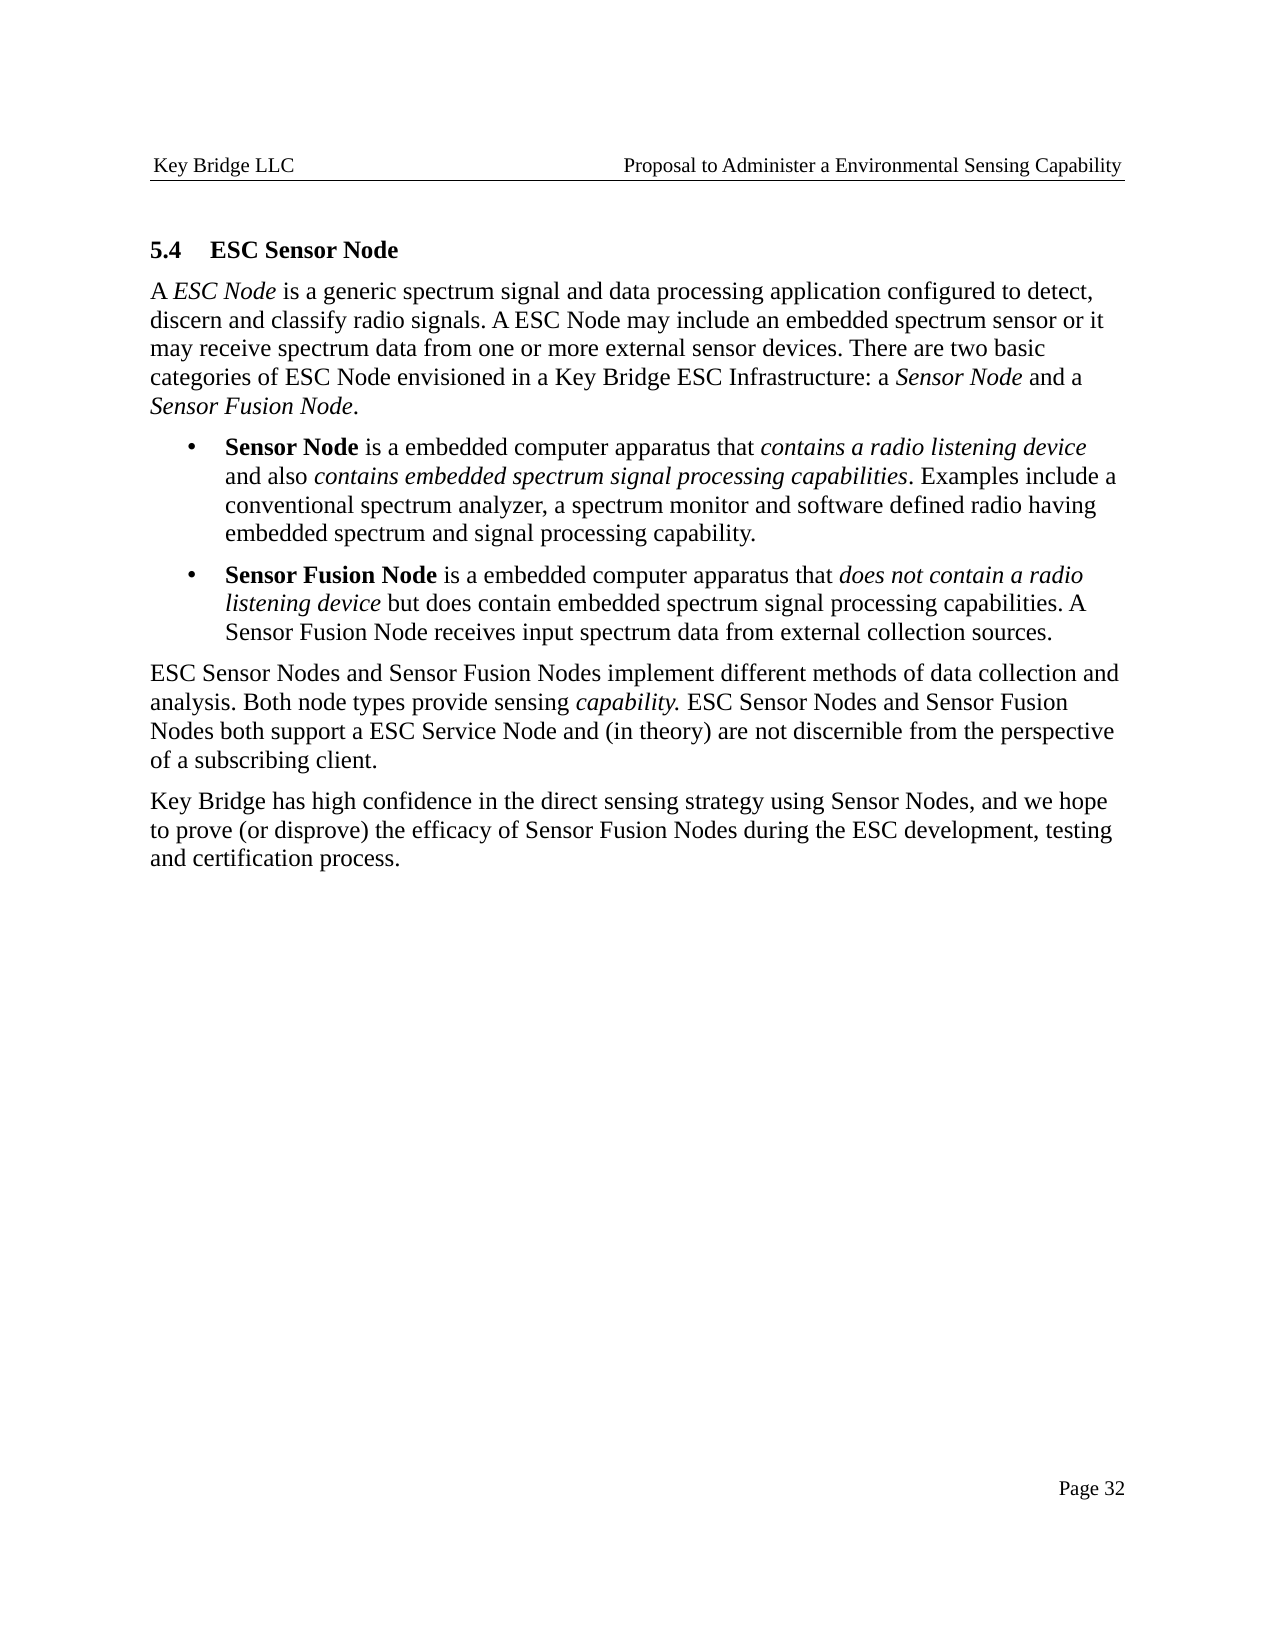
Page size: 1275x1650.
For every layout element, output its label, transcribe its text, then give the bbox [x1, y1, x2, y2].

subtitle ESC Sensor Node [150, 235, 1125, 263]
text ESC Sensor Nodes and Sensor Fusion Nodes implement different methods of data collection and analysis. Both node types provide sensing capability. ESC Sensor Nodes and Sensor Fusion Nodes both support a ESC Service Node and (in theory) are not discernible from the perspective of a subscribing client. [150, 658, 1125, 773]
text Key Bridge has high confidence in the direct sensing strategy using Sensor Nodes, and we hope to prove (or disprove) the efficacy of Sensor Fusion Nodes during the ESC development, testing and certification process. [150, 786, 1125, 872]
text A ESC Node is a generic spectrum signal and data processing application configured to detect, discern and classify radio signals. A ESC Node may include an embedded spectrum sensor or it may receive spectrum data from one or more external sensor devices. There are two basic categories of ESC Node envisioned in a Key Bridge ESC Infrastructure: a Sensor Node and a Sensor Fusion Node. [150, 276, 1125, 420]
list Sensor Node is a embedded computer apparatus that contains a radio listening device and also contains embedded spectrum signal processing capabilities. Examples include a conventional spectrum analyzer, a spectrum monitor and software defined radio having embedded spectrum and signal processing capability. [187, 432, 1125, 547]
list Sensor Fusion Node is a embedded computer apparatus that does not contain a radio listening device but does contain embedded spectrum signal processing capabilities. A Sensor Fusion Node receives input spectrum data from external collection sources. [187, 560, 1125, 646]
